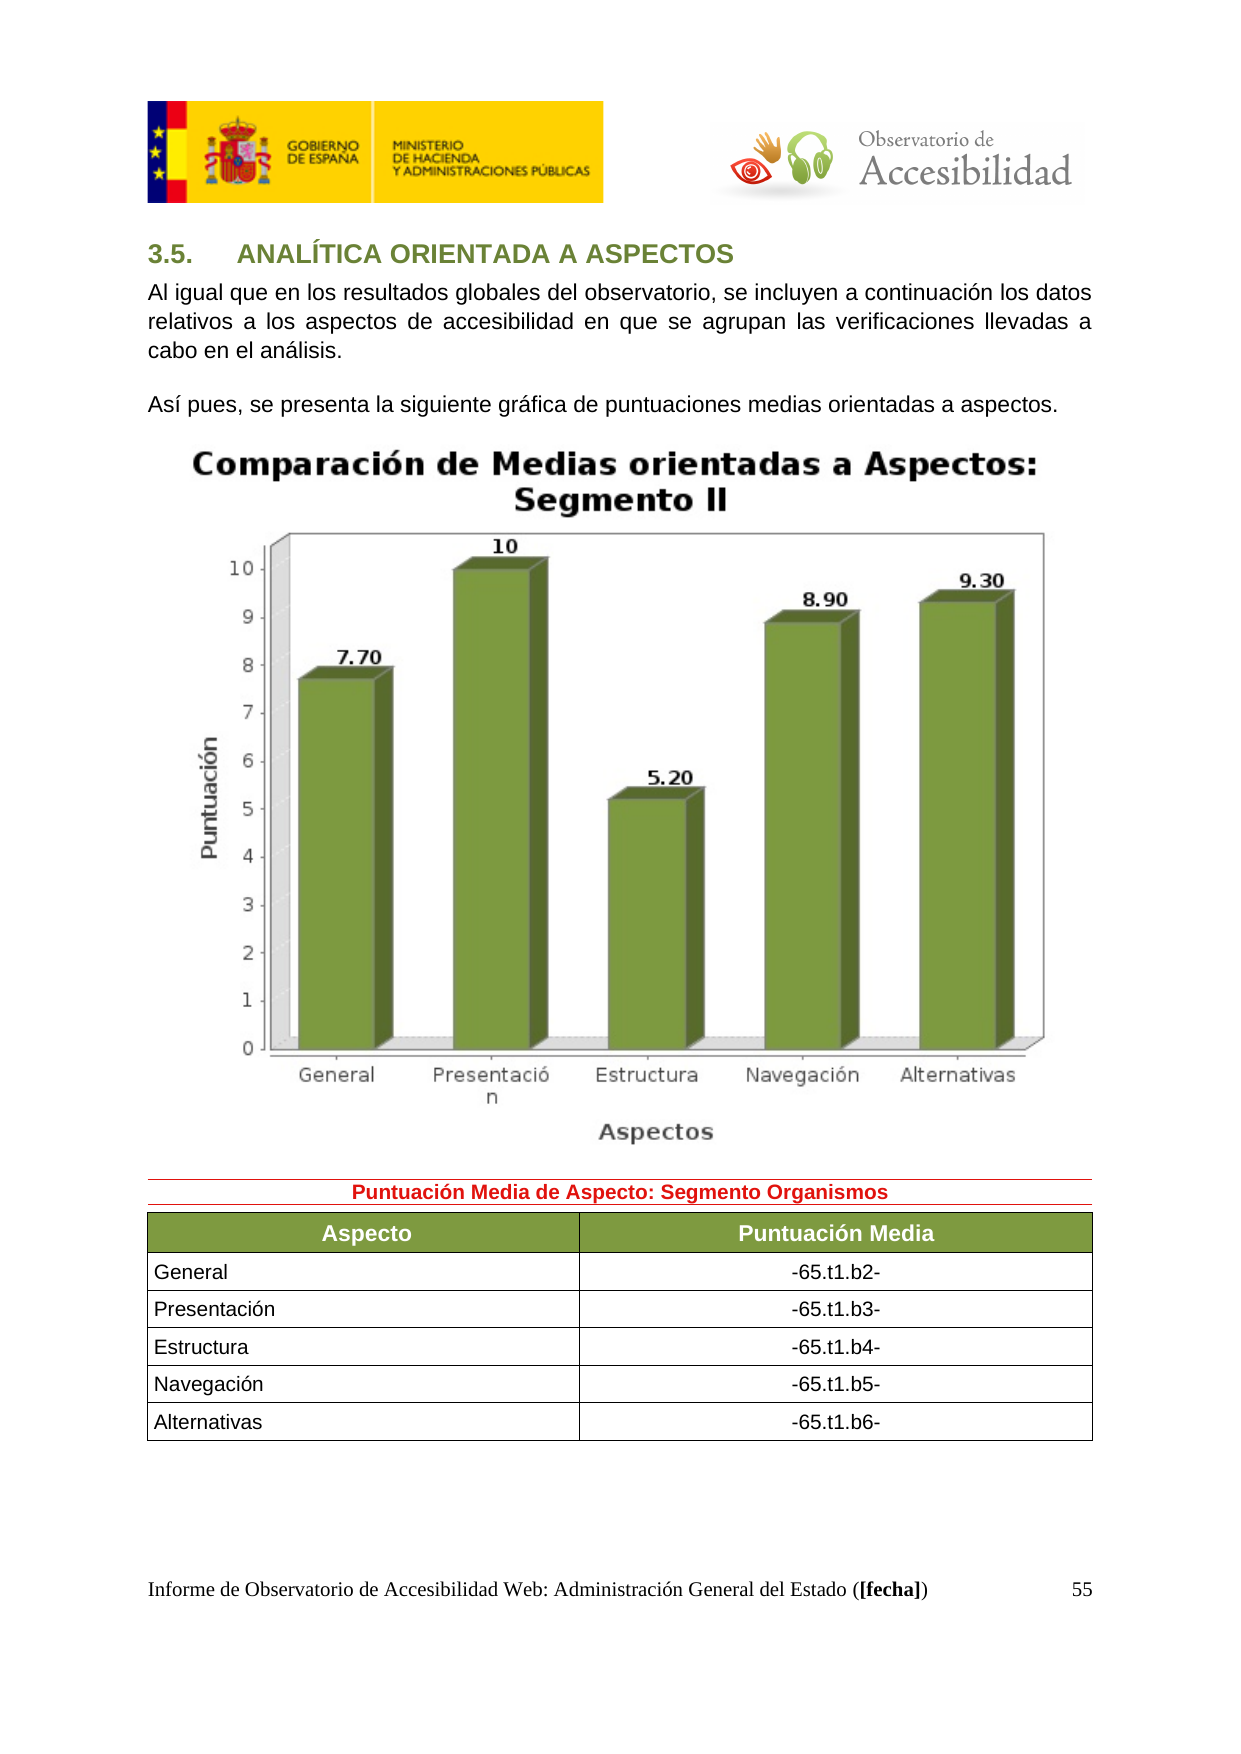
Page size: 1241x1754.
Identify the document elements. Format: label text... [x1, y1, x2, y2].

table_cell -65.t1.b3- [580, 1291, 1092, 1327]
picture [147, 101, 604, 203]
table_cell Estructura [148, 1328, 579, 1365]
table_cell -65.t1.b4- [580, 1328, 1092, 1365]
picture [178, 444, 1062, 1154]
list Analítica orientada a aspectos [148, 238, 1092, 269]
table_cell Presentación [148, 1291, 579, 1327]
table_cell Alternativas [148, 1403, 579, 1440]
table_cell -65.t1.b6- [580, 1403, 1092, 1440]
table_cell -65.t1.b2- [580, 1253, 1092, 1290]
text Puntuación Media de Aspecto: Segmento Organismos [148, 1180, 1092, 1204]
text Así pues, se presenta la siguiente gráfica de puntuaciones medias orientadas a aspectos. [148, 391, 1092, 417]
table_header Aspecto [148, 1213, 579, 1252]
table_cell Navegación [148, 1366, 579, 1402]
picture [710, 122, 1086, 205]
table_header Puntuación Media [580, 1213, 1092, 1252]
table_cell General [148, 1253, 579, 1290]
table_cell -65.t1.b5- [580, 1366, 1092, 1402]
text Al igual que en los resultados globales del observatorio, se incluyen a continuación los datos relativos a los aspectos de accesibilidad en que se agrupan las verificaciones llevadas a cabo en el análisis. [148, 279, 1092, 363]
